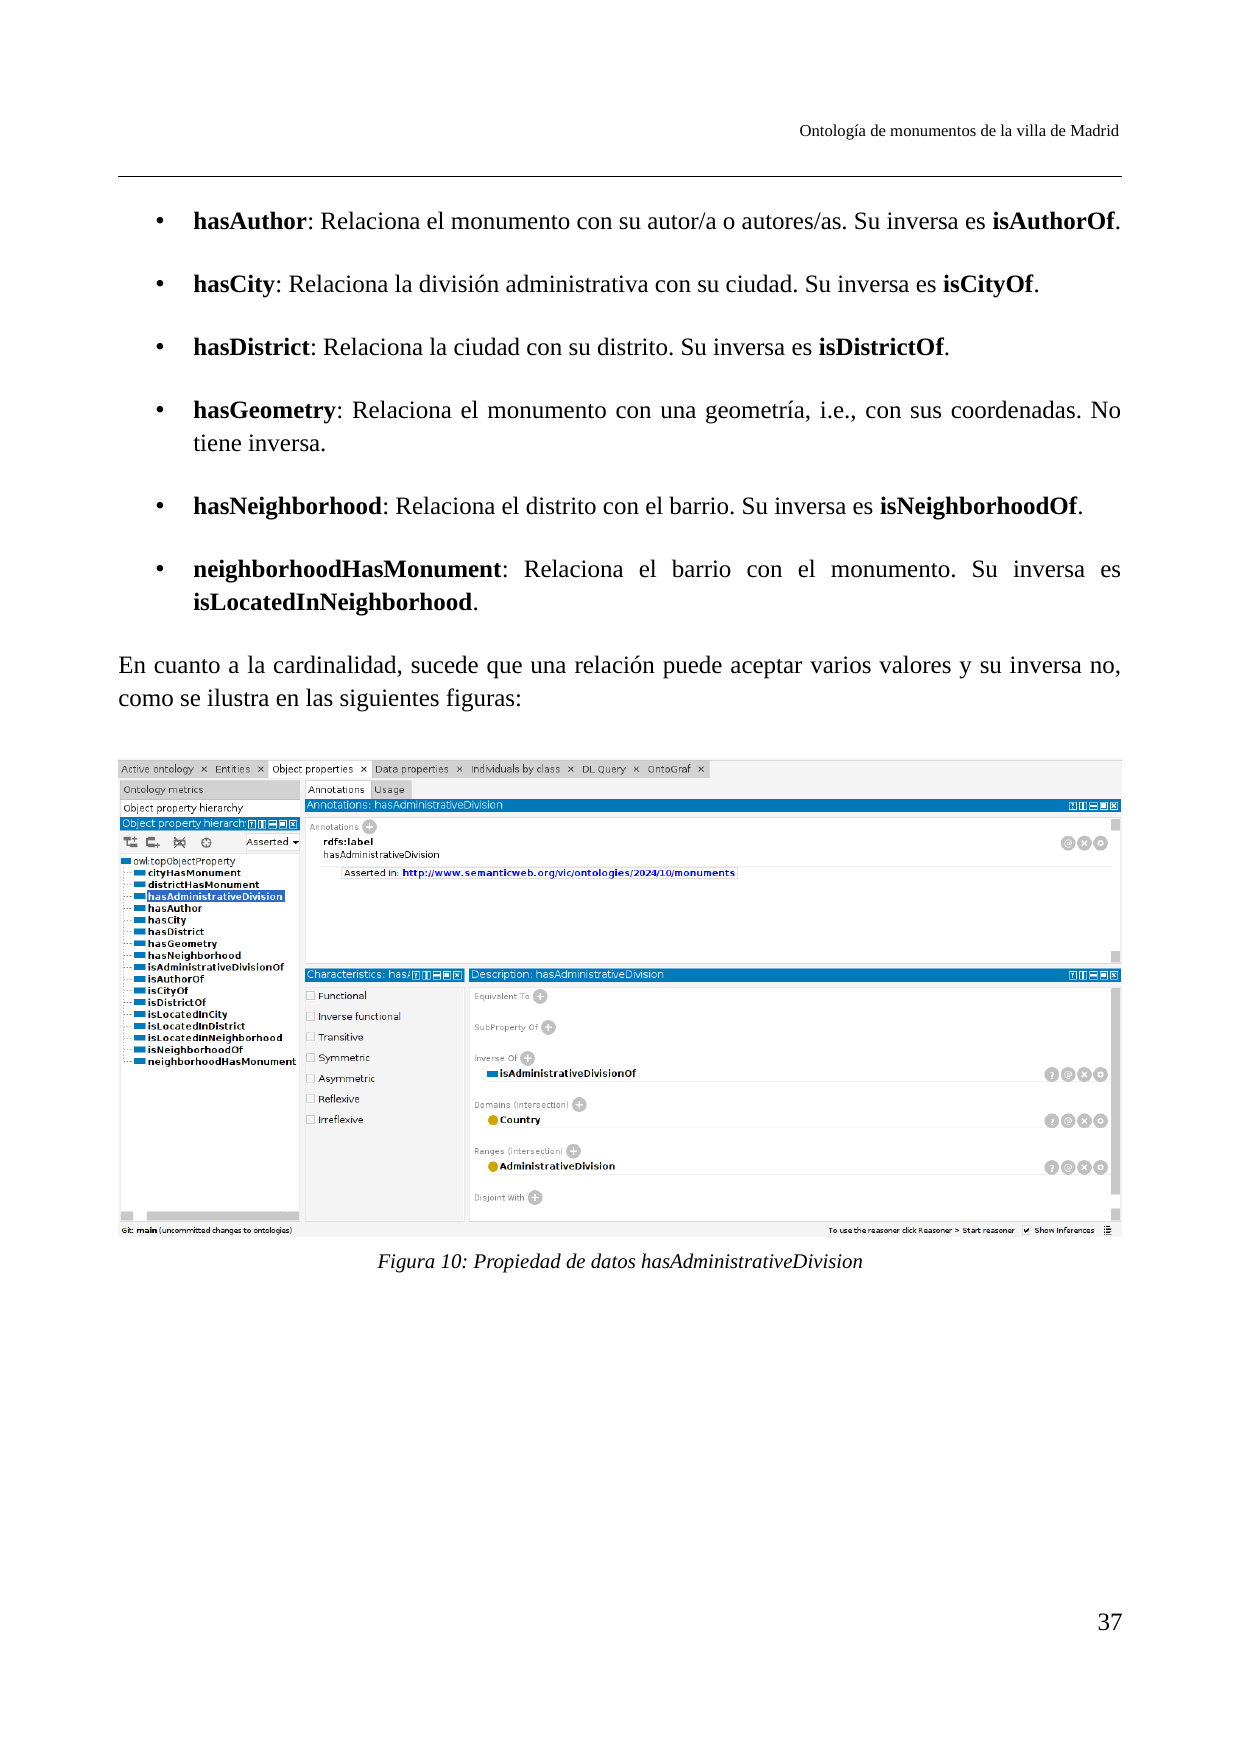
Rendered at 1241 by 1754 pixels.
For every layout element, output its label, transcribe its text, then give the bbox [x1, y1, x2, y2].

text En cuanto a la cardinalidad, sucede que una relación puede aceptar varios valores y su inversa no, como se ilustra en las siguientes figuras: [118, 650, 1122, 712]
list hasGeometry: Relaciona el monumento con una geometría, i.e., con sus coordenadas. No tiene inversa. [156, 395, 1122, 457]
list hasDistrict: Relaciona la ciudad con su distrito. Su inversa es isDistrictOf. [156, 332, 1122, 361]
list hasCity: Relaciona la división administrativa con su ciudad. Su inversa es isCityOf. [156, 269, 1122, 297]
list hasNeighborhood: Relaciona el distrito con el barrio. Su inversa es isNeighborhoodOf. [156, 491, 1122, 519]
list hasAuthor: Relaciona el monumento con su autor/a o autores/as. Su inversa es isAuthorOf. [156, 206, 1122, 234]
text Figura 10: Propiedad de datos hasAdministrativeDivision [118, 1237, 1122, 1273]
list neighborhoodHasMonument: Relaciona el barrio con el monumento. Su inversa es isLocatedInNeighborhood. [156, 554, 1122, 616]
picture [118, 758, 1123, 1237]
